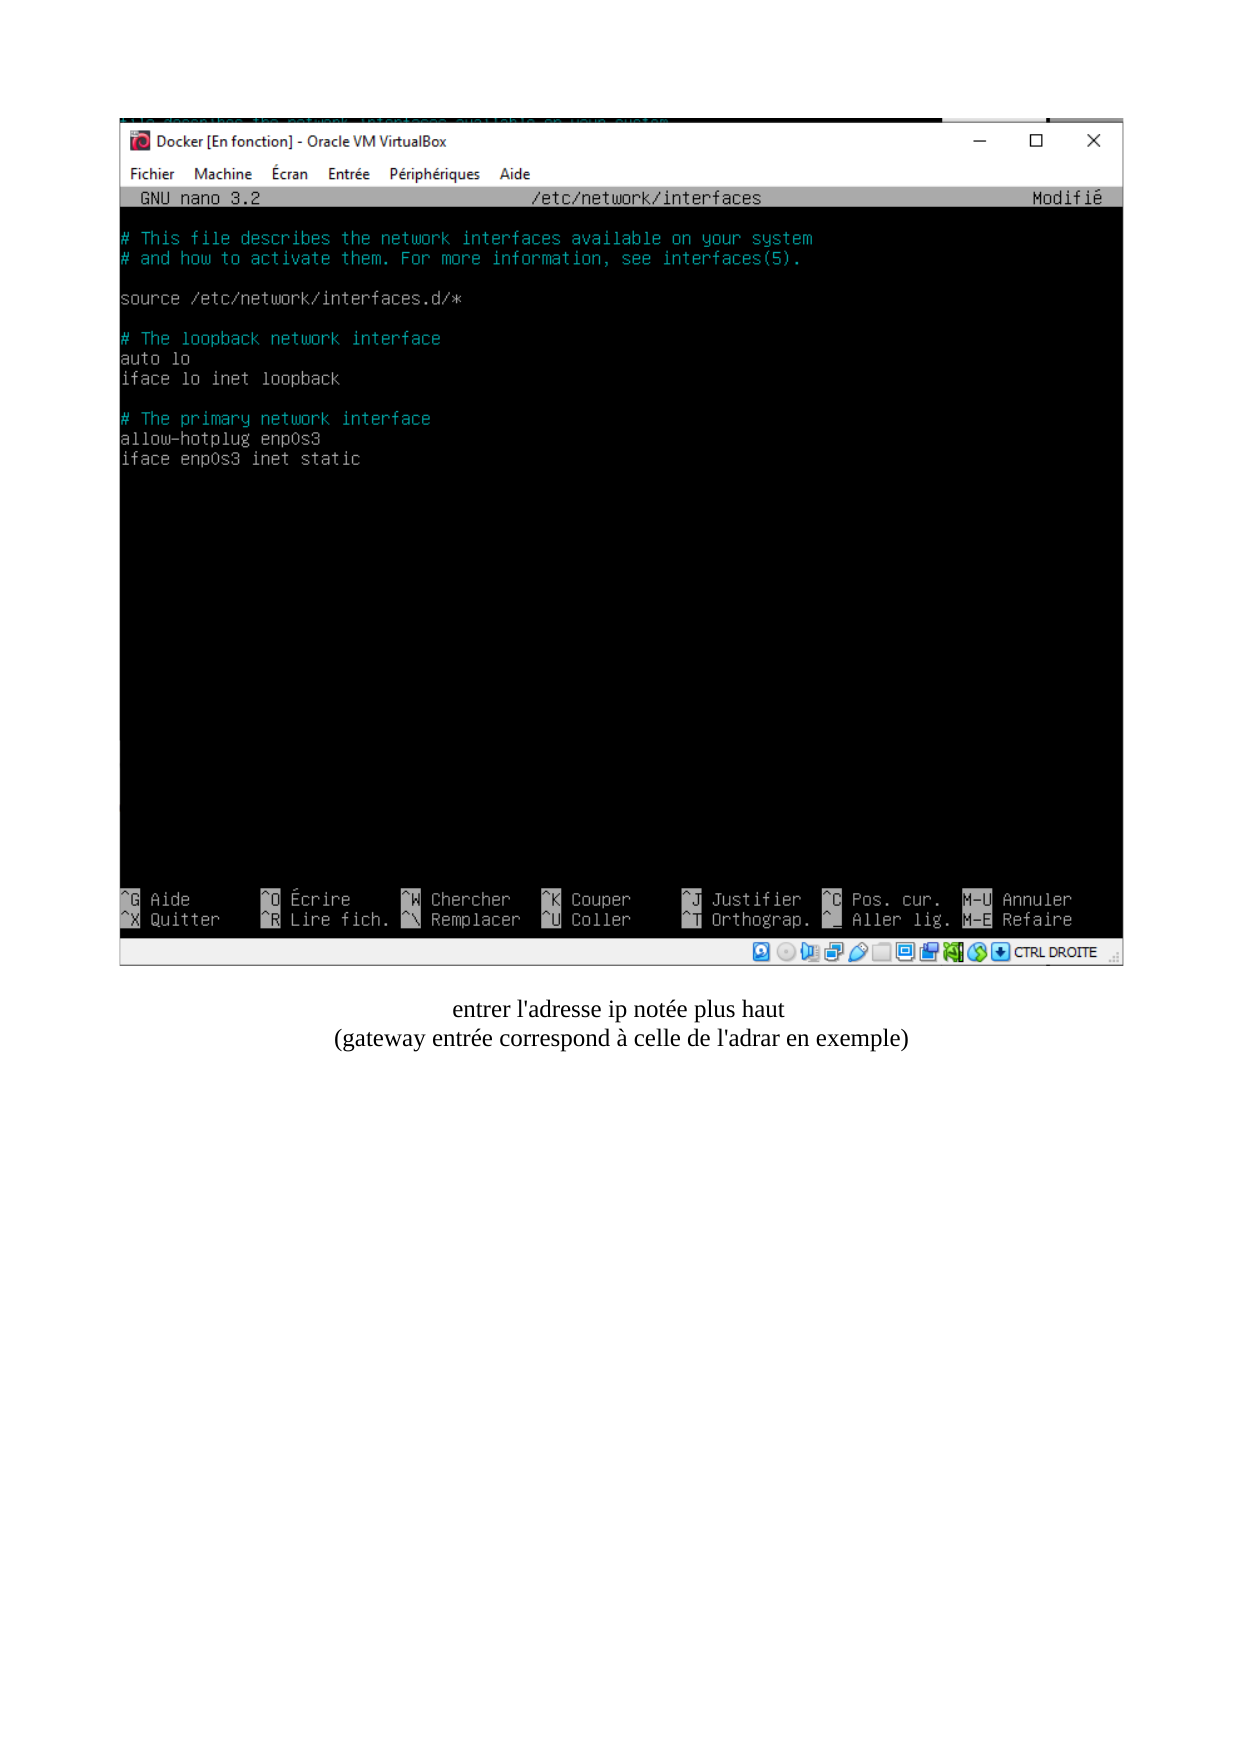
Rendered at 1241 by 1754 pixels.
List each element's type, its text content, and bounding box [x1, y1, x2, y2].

picture [119, 118, 1124, 966]
text (gateway entrée correspond à celle de l'adrar en exemple) [36, 1023, 1207, 1052]
text entrer l'adresse ip notée plus haut [36, 994, 1207, 1023]
